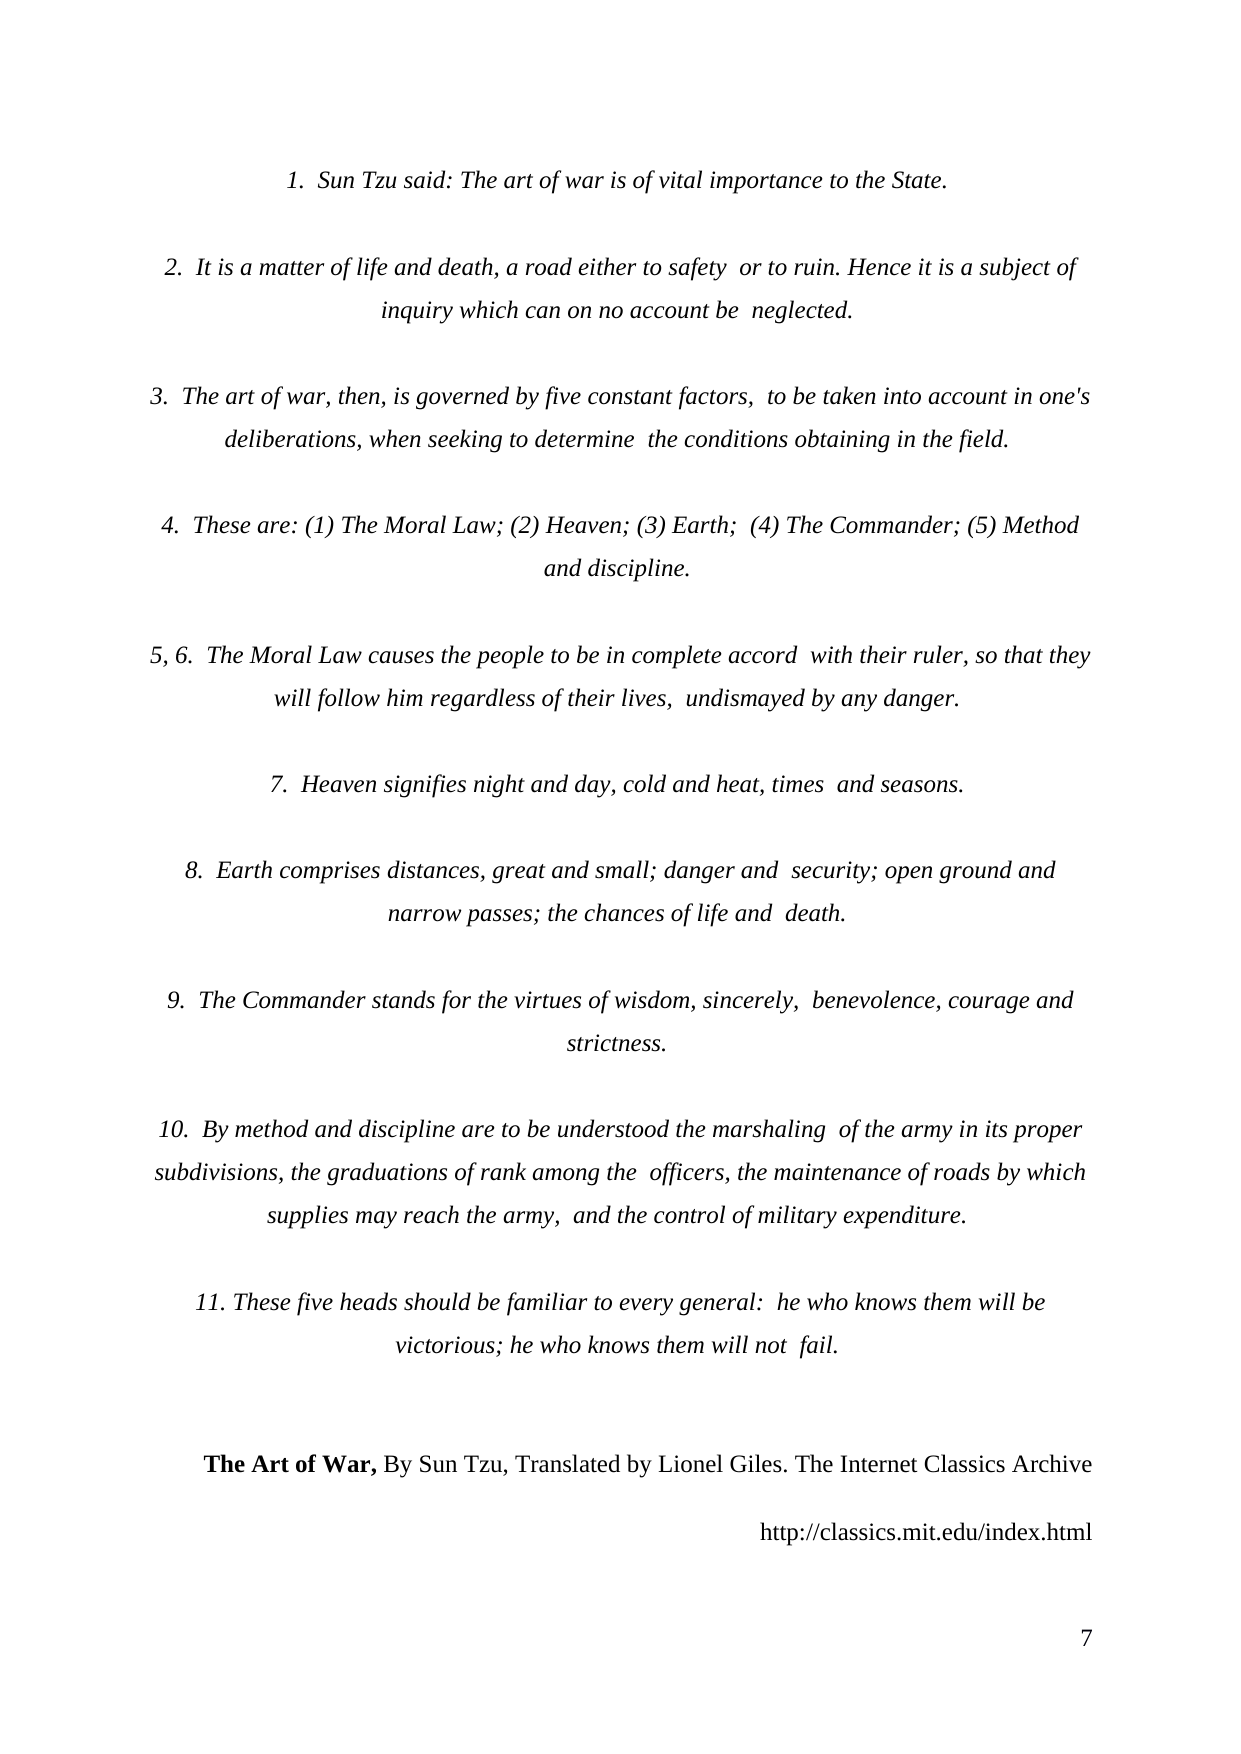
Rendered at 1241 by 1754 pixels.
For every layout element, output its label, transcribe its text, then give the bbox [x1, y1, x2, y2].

text 1. Sun Tzu said: The art of war is of vital importance to the State. 2. It is a matter of life and death, a road either to safety or to ruin. Hence it is a subject of inquiry which can on no account be neglected. 3. The art of war, then, is governed by five constant factors, to be taken into account in one's deliberations, when seeking to determine the conditions obtaining in the field. 4. These are: (1) The Moral Law; (2) Heaven; (3) Earth; (4) The Commander; (5) Method and discipline. 5, 6. The Moral Law causes the people to be in complete accord with their ruler, so that they will follow him regardless of their lives, undismayed by any danger. 7. Heaven signifies night and day, cold and heat, times and seasons. 8. Earth comprises distances, great and small; danger and security; open ground and narrow passes; the chances of life and death. 9. The Commander stands for the virtues of wisdom, sincerely, benevolence, courage and strictness. 10. By method and discipline are to be understood the marshaling of the army in its proper subdivisions, the graduations of rank among the officers, the maintenance of roads by which supplies may reach the army, and the control of military expenditure. 11. These five heads should be familiar to every general: he who knows them will be victorious; he who knows them will not fail. [148, 165, 1092, 1358]
text The Art of War, By Sun Tzu, Translated by Lionel Giles. The Internet Classics Archive [148, 1449, 1092, 1478]
text http://classics.mit.edu/index.html [148, 1517, 1092, 1546]
